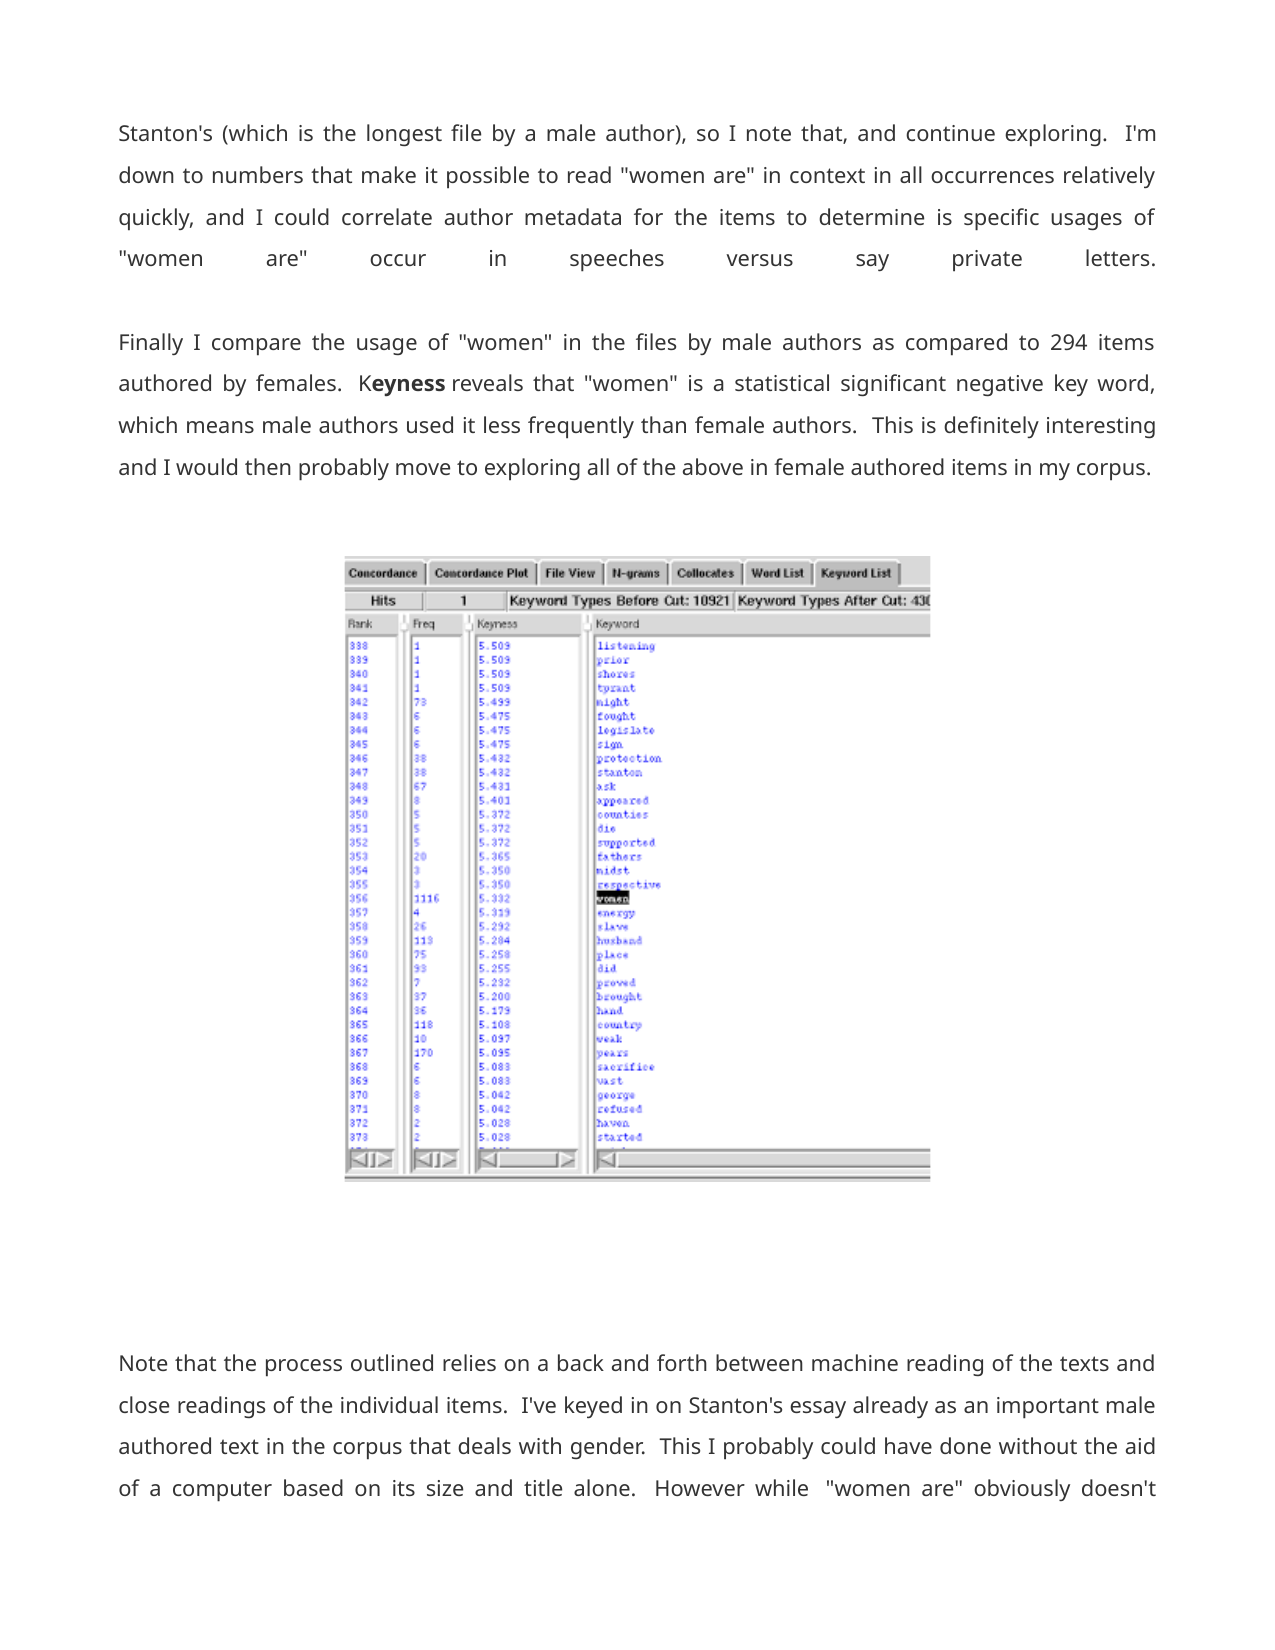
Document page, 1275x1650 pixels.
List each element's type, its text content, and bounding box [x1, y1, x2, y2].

text Stanton's (which is the longest file by a male author), so I note that, and continue exploring. I'm down to numbers that make it possible to read "women are" in context in all occurrences relatively quickly, and I could correlate author metadata for the items to determine is specific usages of "women are" occur in speeches versus say private letters. Finally I compare the usage of "women" in the files by male authors as compared to 294 items authored by females. Keyness reveals that "women" is a statistical significant negative key word, which means male authors used it less frequently than female authors. This is definitely interesting and I would then probably move to exploring all of the above in female authored items in my corpus. [118, 118, 1157, 481]
text Note that the process outlined relies on a back and forth between machine reading of the texts and close readings of the individual items. I've keyed in on Stanton's essay already as an important male authored text in the corpus that deals with gender. This I probably could have done without the aid of a computer based on its size and title alone. However while "women are" obviously doesn't [118, 1265, 1157, 1503]
picture [344, 556, 931, 1182]
